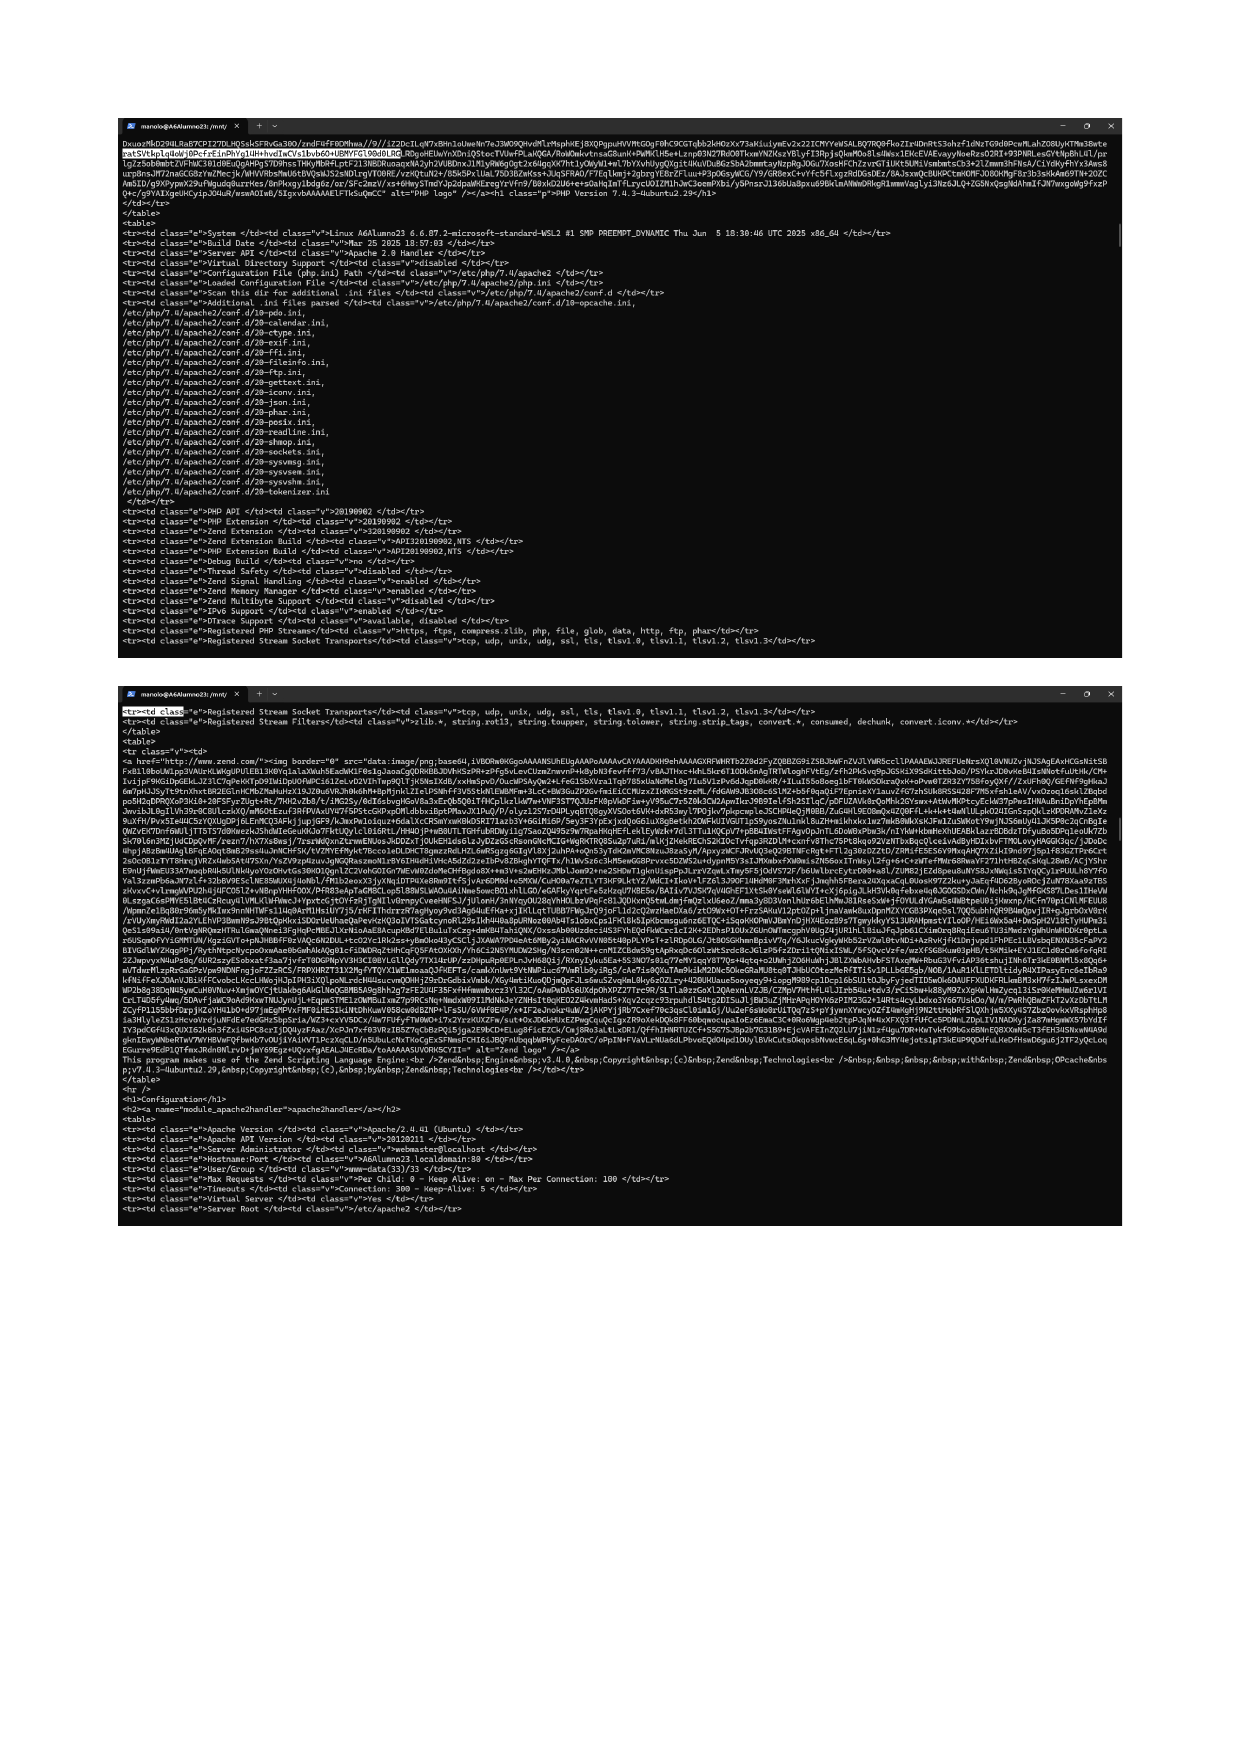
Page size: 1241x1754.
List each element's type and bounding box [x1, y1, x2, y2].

picture [118, 686, 1123, 1226]
picture [118, 118, 1123, 658]
